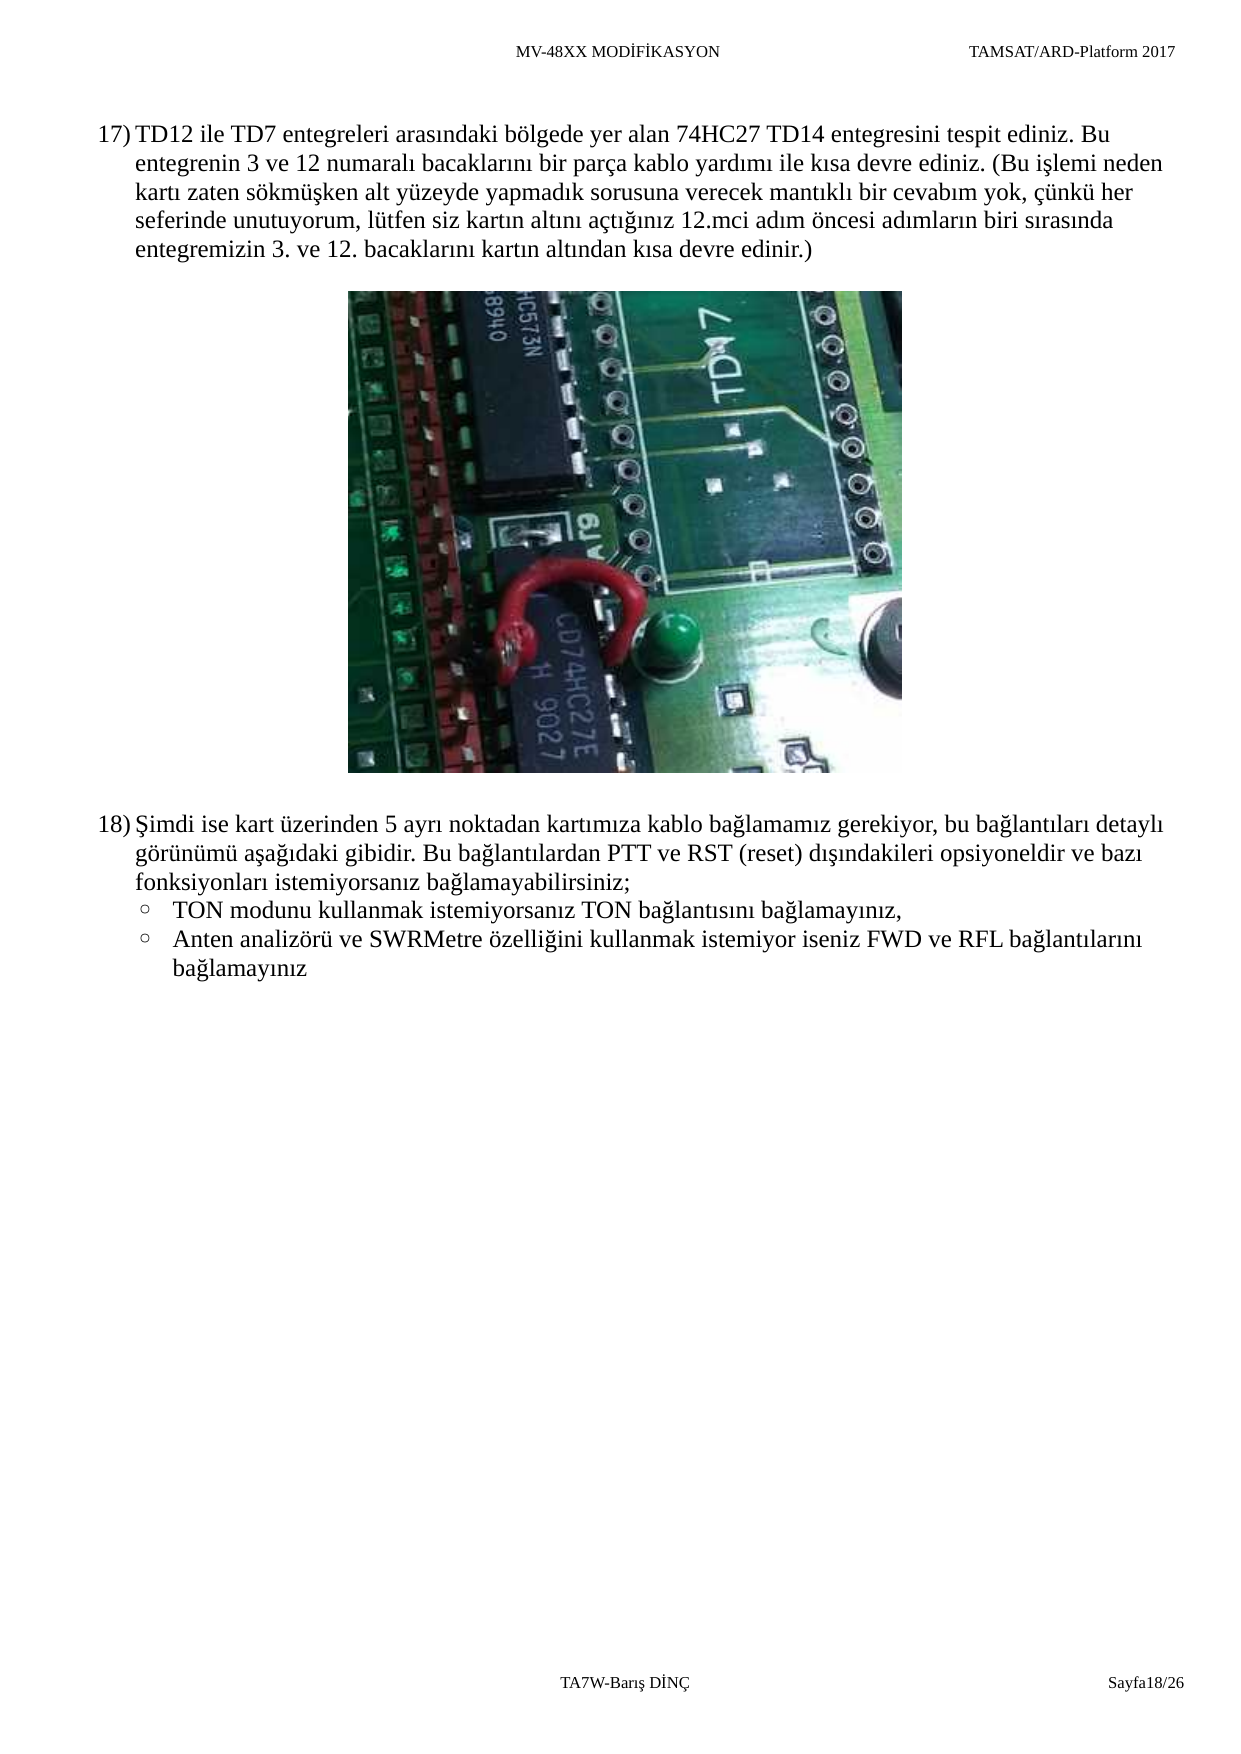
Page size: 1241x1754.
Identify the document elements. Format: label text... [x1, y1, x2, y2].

list TD12 ile TD7 entegreleri arasındaki bölgede yer alan 74HC27 TD14 entegresini tespit ediniz. Bu entegrenin 3 ve 12 numaralı bacaklarını bir parça kablo yardımı ile kısa devre ediniz. (Bu işlemi neden kartı zaten sökmüşken alt yüzeyde yapmadık sorusuna verecek mantıklı bir cevabım yok, çünkü her seferinde unutuyorum, lütfen siz kartın altını açtığınız 12.mci adım öncesi adımların biri sırasında entegremizin 3. ve 12. bacaklarını kartın altından kısa devre edinir.) [97, 119, 1190, 263]
list TON modunu kullanmak istemiyorsanız TON bağlantısını bağlamayınız, [135, 896, 1190, 924]
list Şimdi ise kart üzerinden 5 ayrı noktadan kartımıza kablo bağlamamız gerekiyor, bu bağlantıları detaylı görünümü aşağıdaki gibidir. Bu bağlantılardan PTT ve RST (reset) dışındakileri opsiyoneldir ve bazı fonksiyonları istemiyorsanız bağlamayabilirsiniz; [97, 809, 1190, 896]
picture [348, 291, 902, 773]
list Anten analizörü ve SWRMetre özelliğini kullanmak istemiyor iseniz FWD ve RFL bağlantılarını bağlamayınız [135, 924, 1190, 982]
